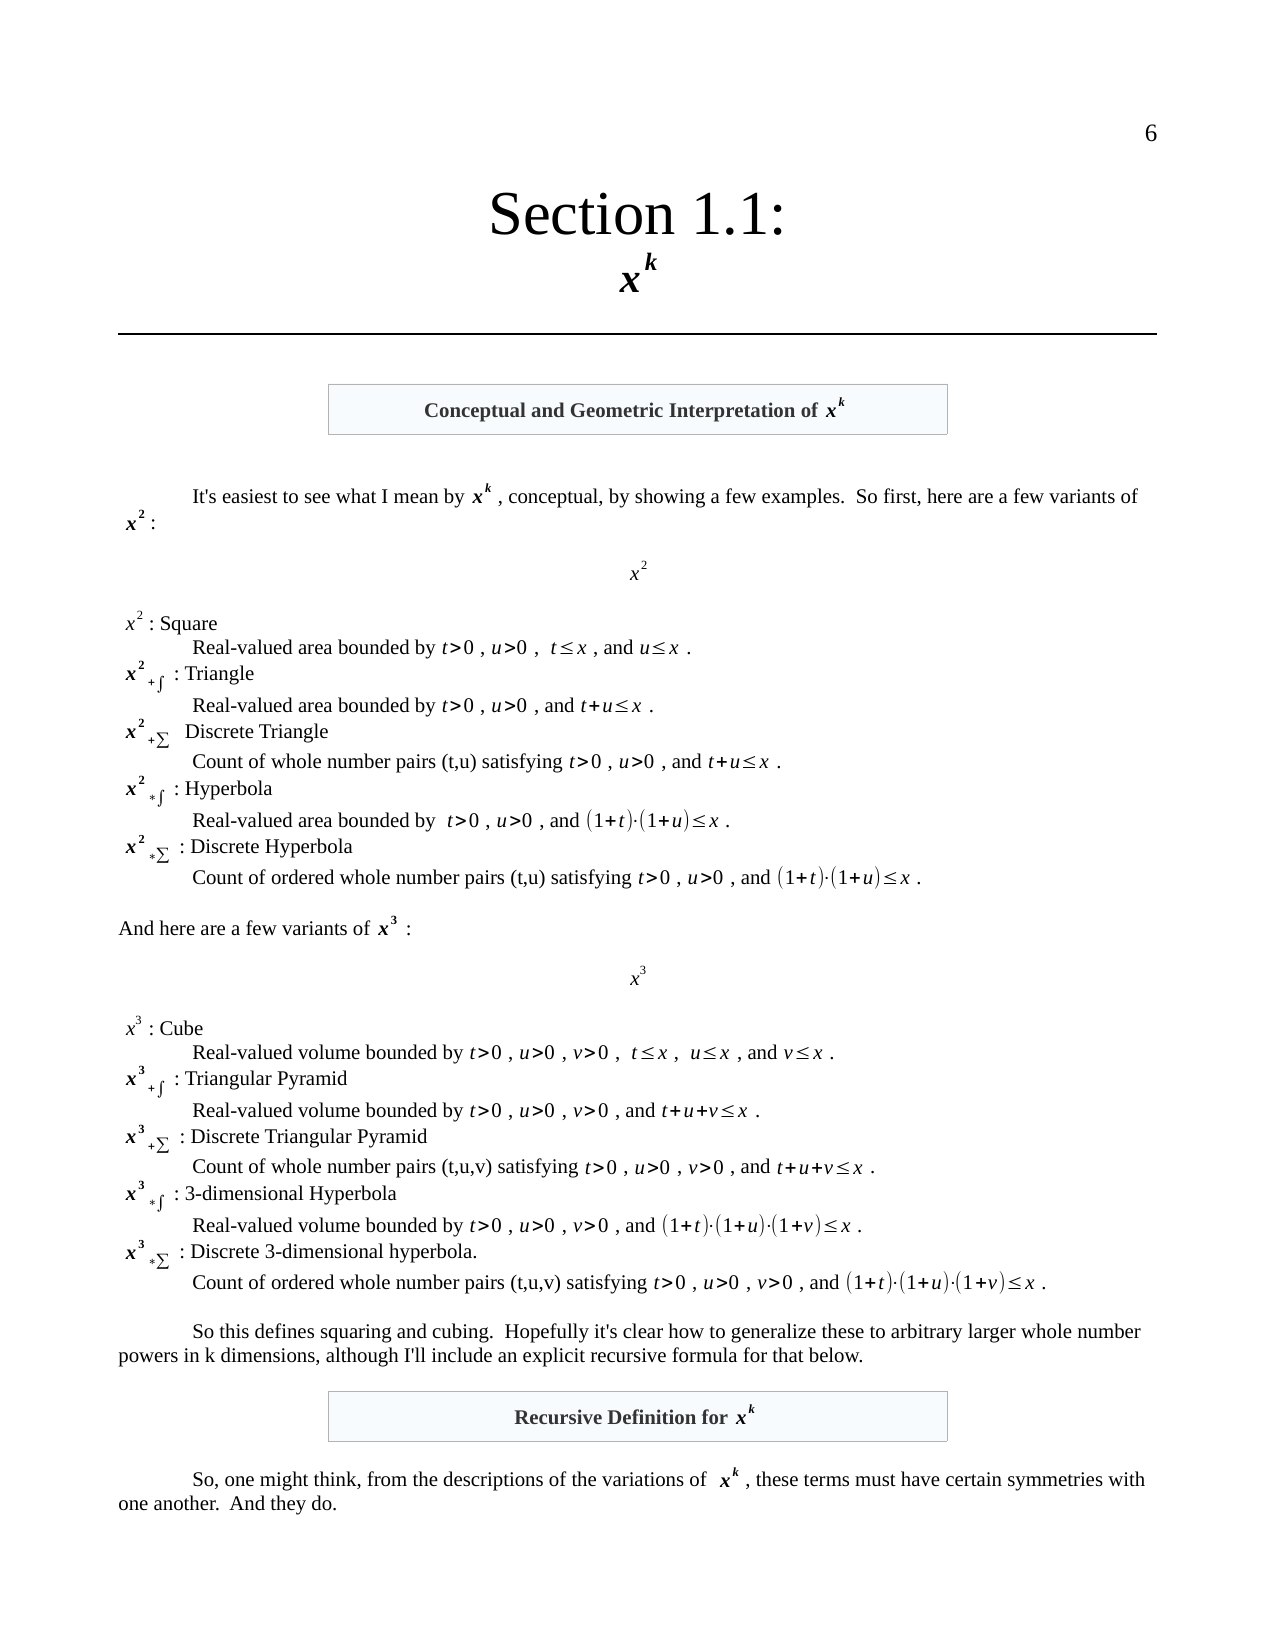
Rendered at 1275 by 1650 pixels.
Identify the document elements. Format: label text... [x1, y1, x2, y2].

text : Discrete Hyperbola [118, 832, 1157, 864]
text Real-valued area bounded by ,, and. [118, 807, 1157, 832]
text Real-valued area bounded by,, and. [118, 693, 1157, 717]
text Count of ordered whole number pairs (t,u) satisfying,, and. [118, 864, 1157, 889]
text Conceptual and Geometric Interpretation of [329, 385, 947, 434]
text Real-valued volume bounded by,,, and. [118, 1098, 1157, 1122]
text Recursive Definition for [329, 1392, 947, 1441]
text So, one might think, from the descriptions of the variations of , these terms must have certain symmetries with one another. And they do. [118, 1465, 1157, 1515]
text So this defines squaring and cubing. Hopefully it's clear how to generalize these to arbitrary larger whole number powers in k dimensions, although I'll include an explicit recursive formula for that below. [118, 1318, 1157, 1367]
text Count of whole number pairs (t,u,v) satisfying,,, and. [118, 1154, 1157, 1178]
text It's easiest to see what I mean by, conceptual, by showing a few examples. So first, here are a few variants of: [118, 482, 1157, 534]
text And here are a few variants of: [118, 913, 1157, 939]
text Discrete Triangle [118, 717, 1157, 749]
text : Square [118, 608, 1157, 634]
text : 3-dimensional Hyperbola [118, 1178, 1157, 1213]
text : Discrete 3-dimensional hyperbola. [118, 1237, 1157, 1270]
text : Discrete Triangular Pyramid [118, 1122, 1157, 1154]
text Real-valued area bounded by,, , and. [118, 634, 1157, 659]
text Count of whole number pairs (t,u) satisfying,, and. [118, 749, 1157, 773]
text : Hyperbola [118, 773, 1157, 807]
text Real-valued volume bounded by,,, , , and. [118, 1040, 1157, 1064]
text Section 1.1: [118, 176, 1157, 248]
text Real-valued volume bounded by,,, and. [118, 1213, 1157, 1237]
text : Triangle [118, 659, 1157, 693]
text : Cube [118, 1014, 1157, 1040]
text Count of ordered whole number pairs (t,u,v) satisfying,,, and. [118, 1270, 1157, 1294]
text : Triangular Pyramid [118, 1064, 1157, 1098]
